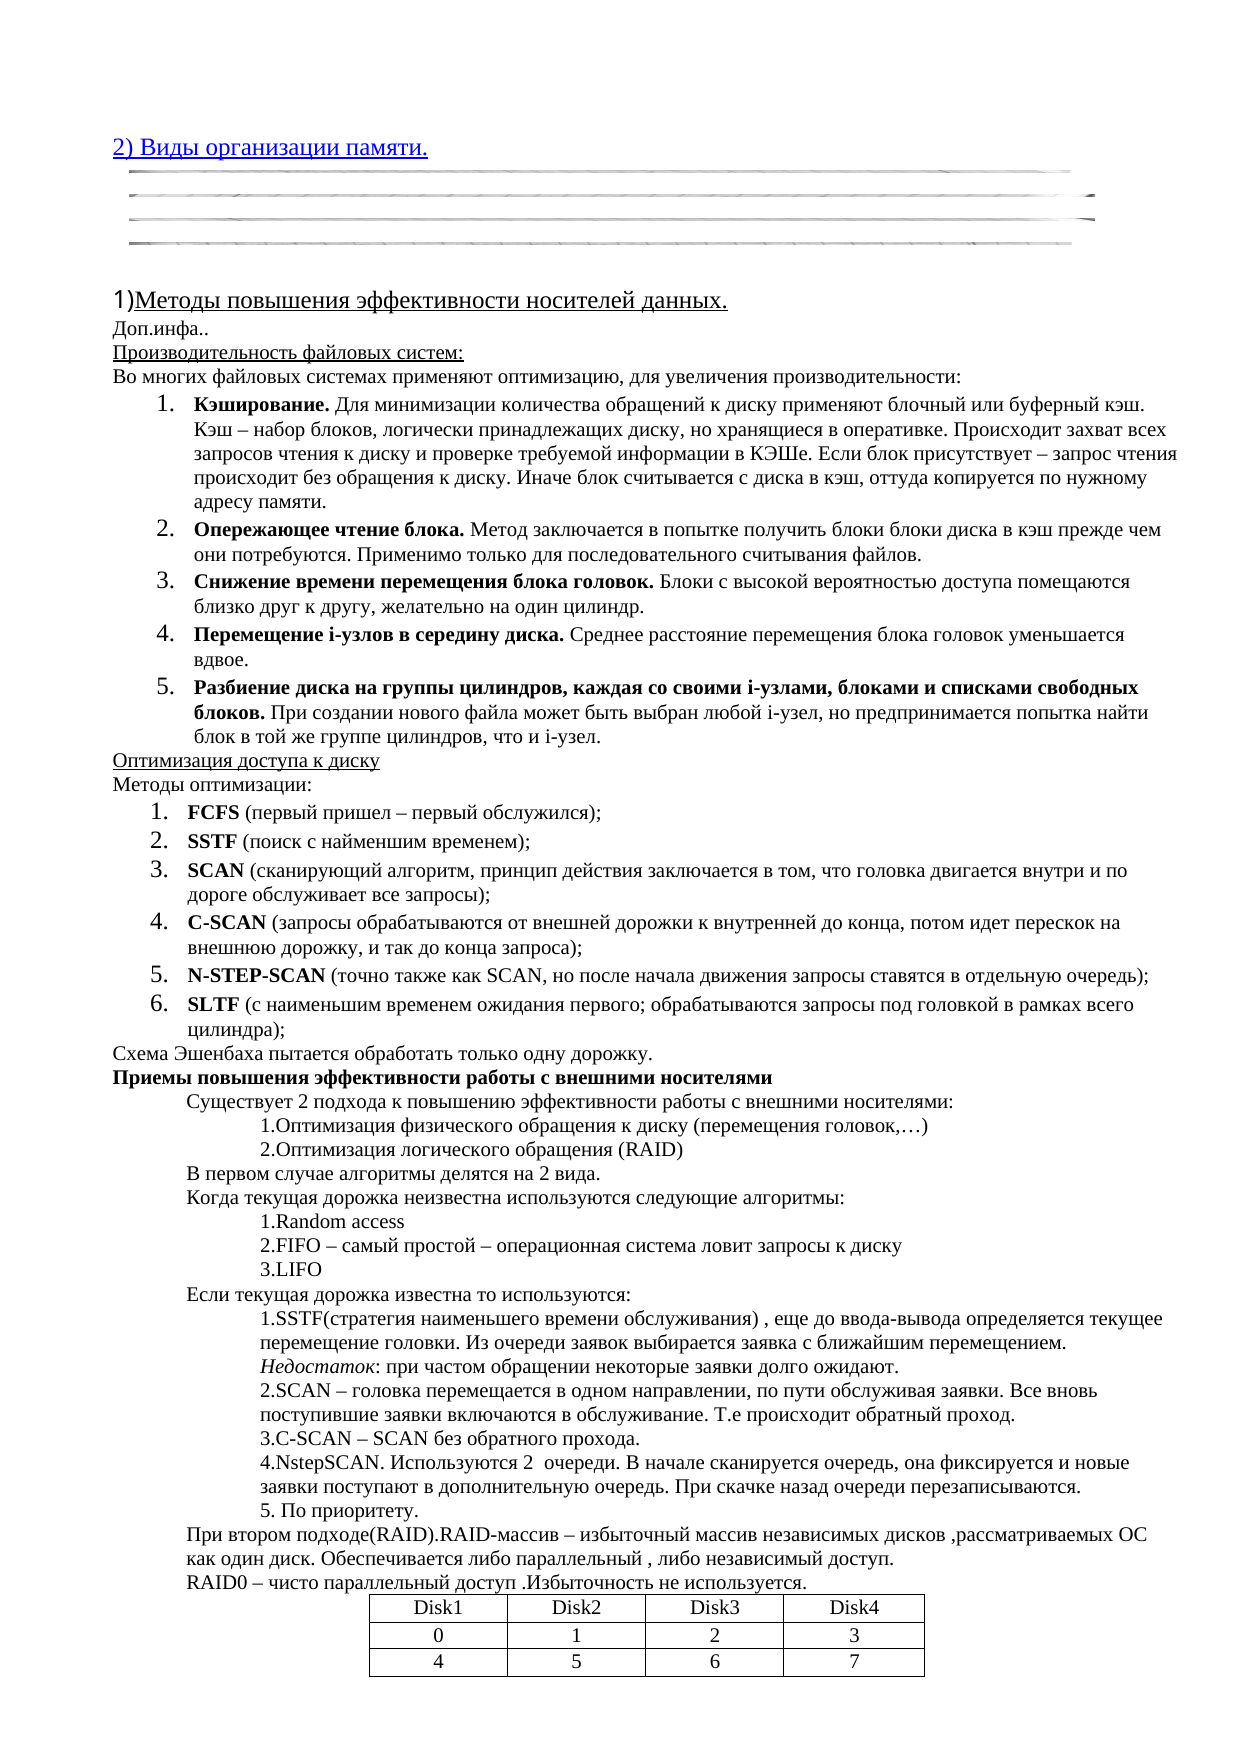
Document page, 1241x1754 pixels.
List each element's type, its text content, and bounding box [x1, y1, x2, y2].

text Приемы повышения эффективности работы с внешними носителями [112, 1065, 1181, 1089]
text Производительность файловых систем: [112, 339, 1181, 364]
text 2.SCAN – головка перемещается в одном направлении, по пути обслуживая заявки. Все вновь поступившие заявки включаются в обслуживание. Т.е происходит обратный проход. [260, 1378, 1181, 1426]
text 3.С-SCAN – SCAN без обратного прохода. [260, 1426, 1181, 1450]
text Схема Эшенбаха пытается обработать только одну дорожку. [112, 1041, 1181, 1065]
text RAID0 – чисто параллельный доступ .Избыточность не используется. [186, 1570, 1181, 1594]
text Оптимизация доступа к диску [112, 748, 1181, 772]
text В первом случае алгоритмы делятся на 2 вида. [186, 1161, 1181, 1185]
text Если текущая дорожка известна то используются: [186, 1281, 1181, 1306]
list Кэширование. Для минимизации количества обращений к диску применяют блочный или буферный кэш. Кэш – набор блоков, логически принадлежащих диску, но хранящиеся в оперативке. Происходит захват всех запросов чтения к диску и проверке требуемой информации в КЭШе. Если блок присутствует – запрос чтения происходит без обращения к диску. Иначе блок считывается с диска в кэш, оттуда копируется по нужному адресу памяти. [156, 388, 1181, 513]
table_cell 3 [784, 1623, 924, 1648]
list Снижение времени перемещения блока головок. Блоки с высокой вероятностью доступа помещаются близко друг к другу, желательно на один цилиндр. [156, 566, 1181, 618]
table_header Disk4 [784, 1595, 924, 1622]
text 2.FIFO – самый простой – операционная система ловит запросы к диску [186, 1233, 1181, 1257]
text 1.Random access [186, 1209, 1181, 1233]
text 2.Оптимизация логического обращения (RAID) [186, 1137, 1181, 1161]
table_cell 2 [646, 1623, 783, 1648]
text Недостаток: при частом обращении некоторые заявки долго ожидают. [260, 1354, 1181, 1378]
text Существует 2 подхода к повышению эффективности работы с внешними носителями: [186, 1089, 1181, 1113]
table_cell 4 [370, 1649, 507, 1676]
table_header Disk1 [370, 1595, 507, 1622]
text 4.NstеpSCAN. Используются 2 очереди. В начале сканируется очередь, она фиксируется и новые заявки поступают в дополнительную очередь. При скачке назад очереди перезаписываются. [260, 1450, 1181, 1498]
text Доп.инфа.. [112, 316, 1181, 339]
text 1.Оптимизация физического обращения к диску (перемещения головок,…) [260, 1113, 1181, 1137]
table_cell 1 [508, 1623, 645, 1648]
table_cell 5 [508, 1649, 645, 1676]
table_header Disk3 [646, 1595, 783, 1622]
list Разбиение диска на группы цилиндров, каждая со своими i-узлами, блоками и списками свободных блоков. При создании нового файла может быть выбран любой i-узел, но предпринимается попытка найти блок в той же группе цилиндров, что и i-узел. [156, 671, 1181, 748]
table_cell 0 [370, 1623, 507, 1648]
list C-SCAN (запросы обрабатываются от внешней дорожки к внутренней до конца, потом идет перескок на внешнюю дорожку, и так до конца запроса); [150, 906, 1181, 959]
list SLTF (с наименьшим временем ожидания первого; обрабатываются запросы под головкой в рамках всего цилиндра); [150, 988, 1181, 1041]
text 2) Виды организации памяти. [112, 132, 1181, 185]
table_header Disk2 [508, 1595, 645, 1622]
text 3.LIFO [186, 1257, 1181, 1281]
text 5. По приоритету. [260, 1498, 1181, 1522]
table_cell 7 [784, 1649, 924, 1676]
list SCAN (сканирующий алгоритм, принцип действия заключается в том, что головка двигается внутри и по дороге обслуживает все запросы); [150, 854, 1181, 906]
list SSTF (поиск с найменшим временем); [150, 825, 1181, 854]
text Методы оптимизации: [112, 772, 1181, 796]
list Опережающее чтение блока. Метод заключается в попытке получить блоки блоки диска в кэш прежде чем они потребуются. Применимо только для последовательного считывания файлов. [156, 513, 1181, 566]
text 1.SSTF(стратегия наименьшего времени обслуживания) , еще до ввода-вывода определяется текущее перемещение головки. Из очереди заявок выбирается заявка с ближайшим перемещением. [260, 1306, 1181, 1354]
list FCFS (первый пришел – первый обслужился); [150, 796, 1181, 825]
text Когда текущая дорожка неизвестна используются следующие алгоритмы: [186, 1185, 1181, 1209]
list Перемещение i-узлов в середину диска. Среднее расстояние перемещения блока головок уменьшается вдвое. [156, 618, 1181, 671]
list N-STEP-SCAN (точно также как SCAN, но после начала движения запросы ставятся в отдельную очередь); [150, 959, 1181, 988]
text При втором подходе(RAID).RAID-массив – избыточный массив независимых дисков ,рассматриваемых ОС как один диск. Обеспечивается либо параллельный , либо независимый доступ. [186, 1522, 1181, 1570]
list Методы повышения эффективности носителей данных. [112, 281, 1181, 316]
table_cell 6 [646, 1649, 783, 1676]
text Во многих файловых системах применяют оптимизацию, для увеличения производительности: [112, 364, 1181, 388]
